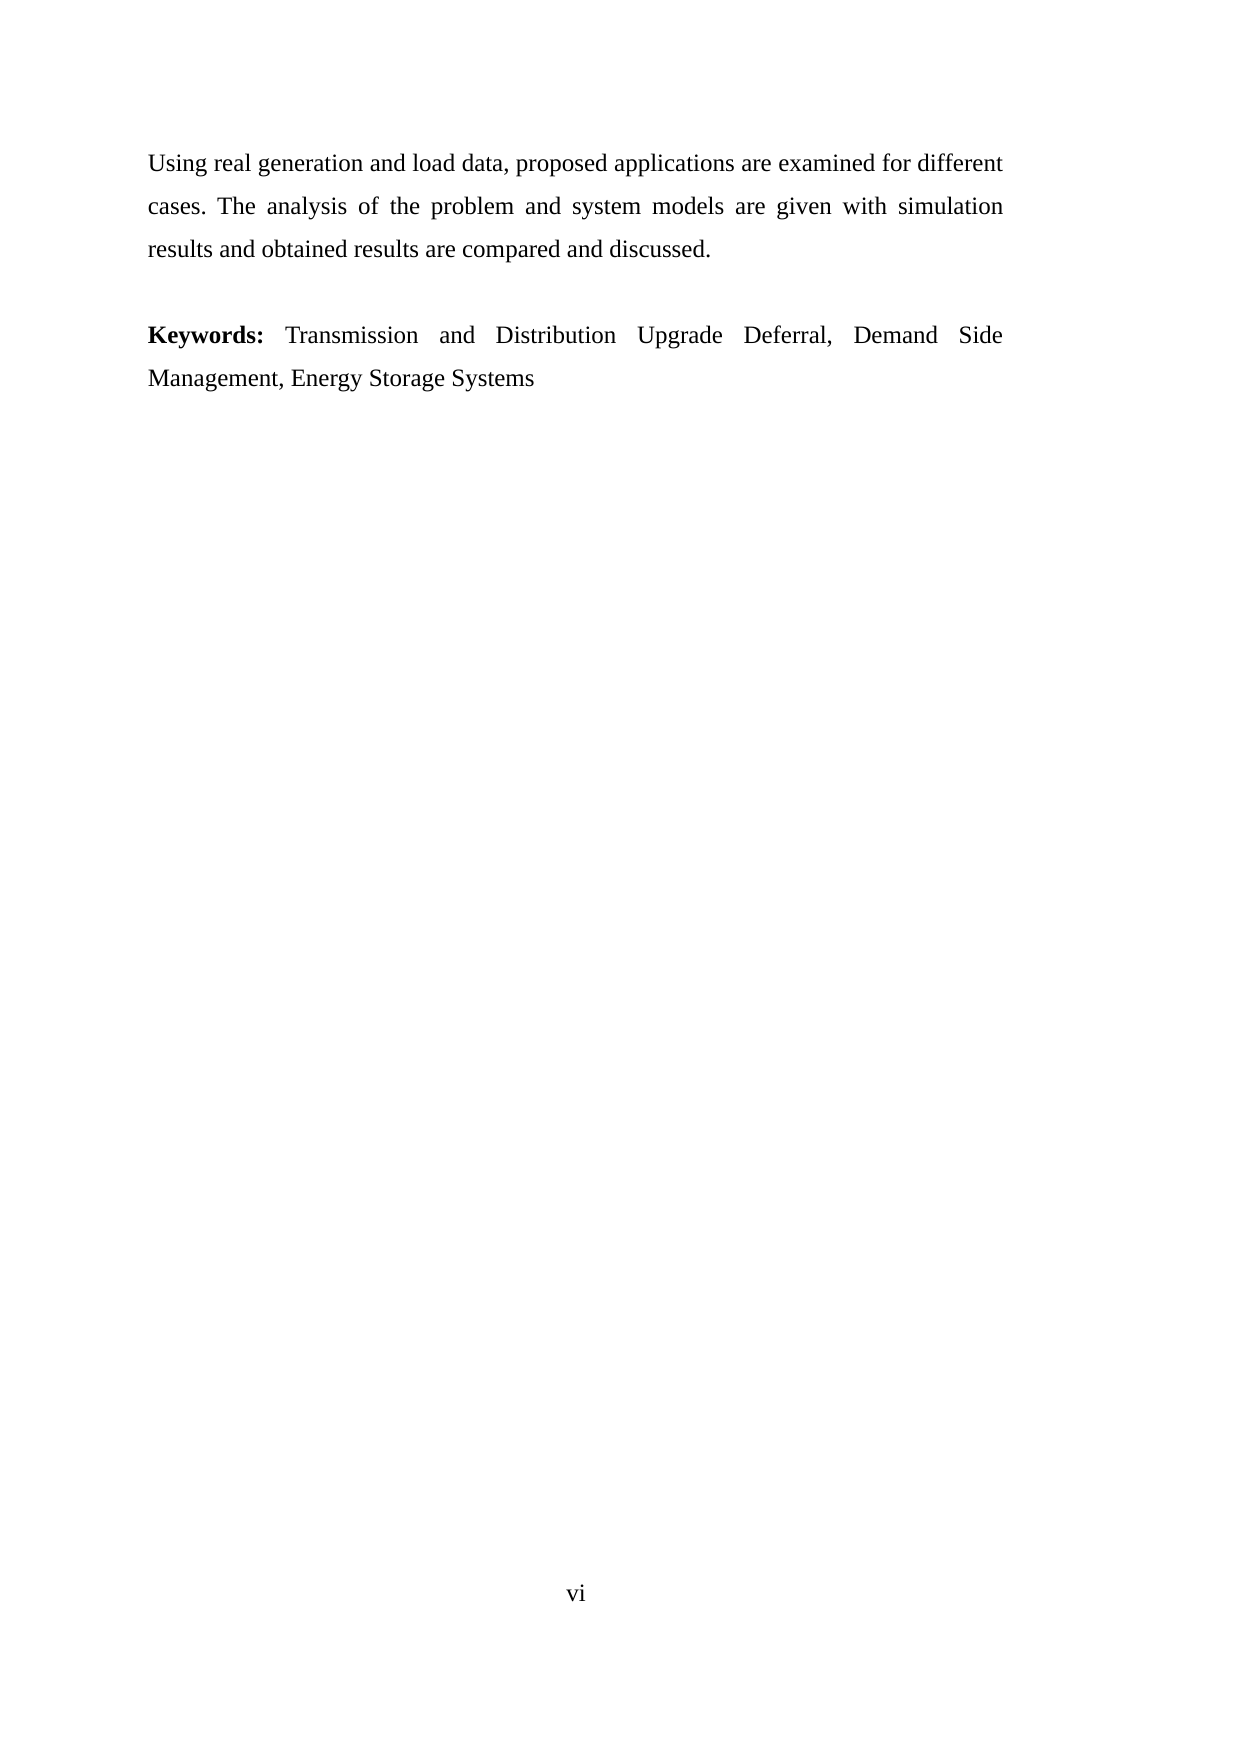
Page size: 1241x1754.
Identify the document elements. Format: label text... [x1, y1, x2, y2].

text Keywords: Transmission and Distribution Upgrade Deferral, Demand Side Management, Energy Storage Systems [148, 320, 1004, 392]
text Using real generation and load data, proposed applications are examined for different cases. The analysis of the problem and system models are given with simulation results and obtained results are compared and discussed. [148, 148, 1004, 263]
